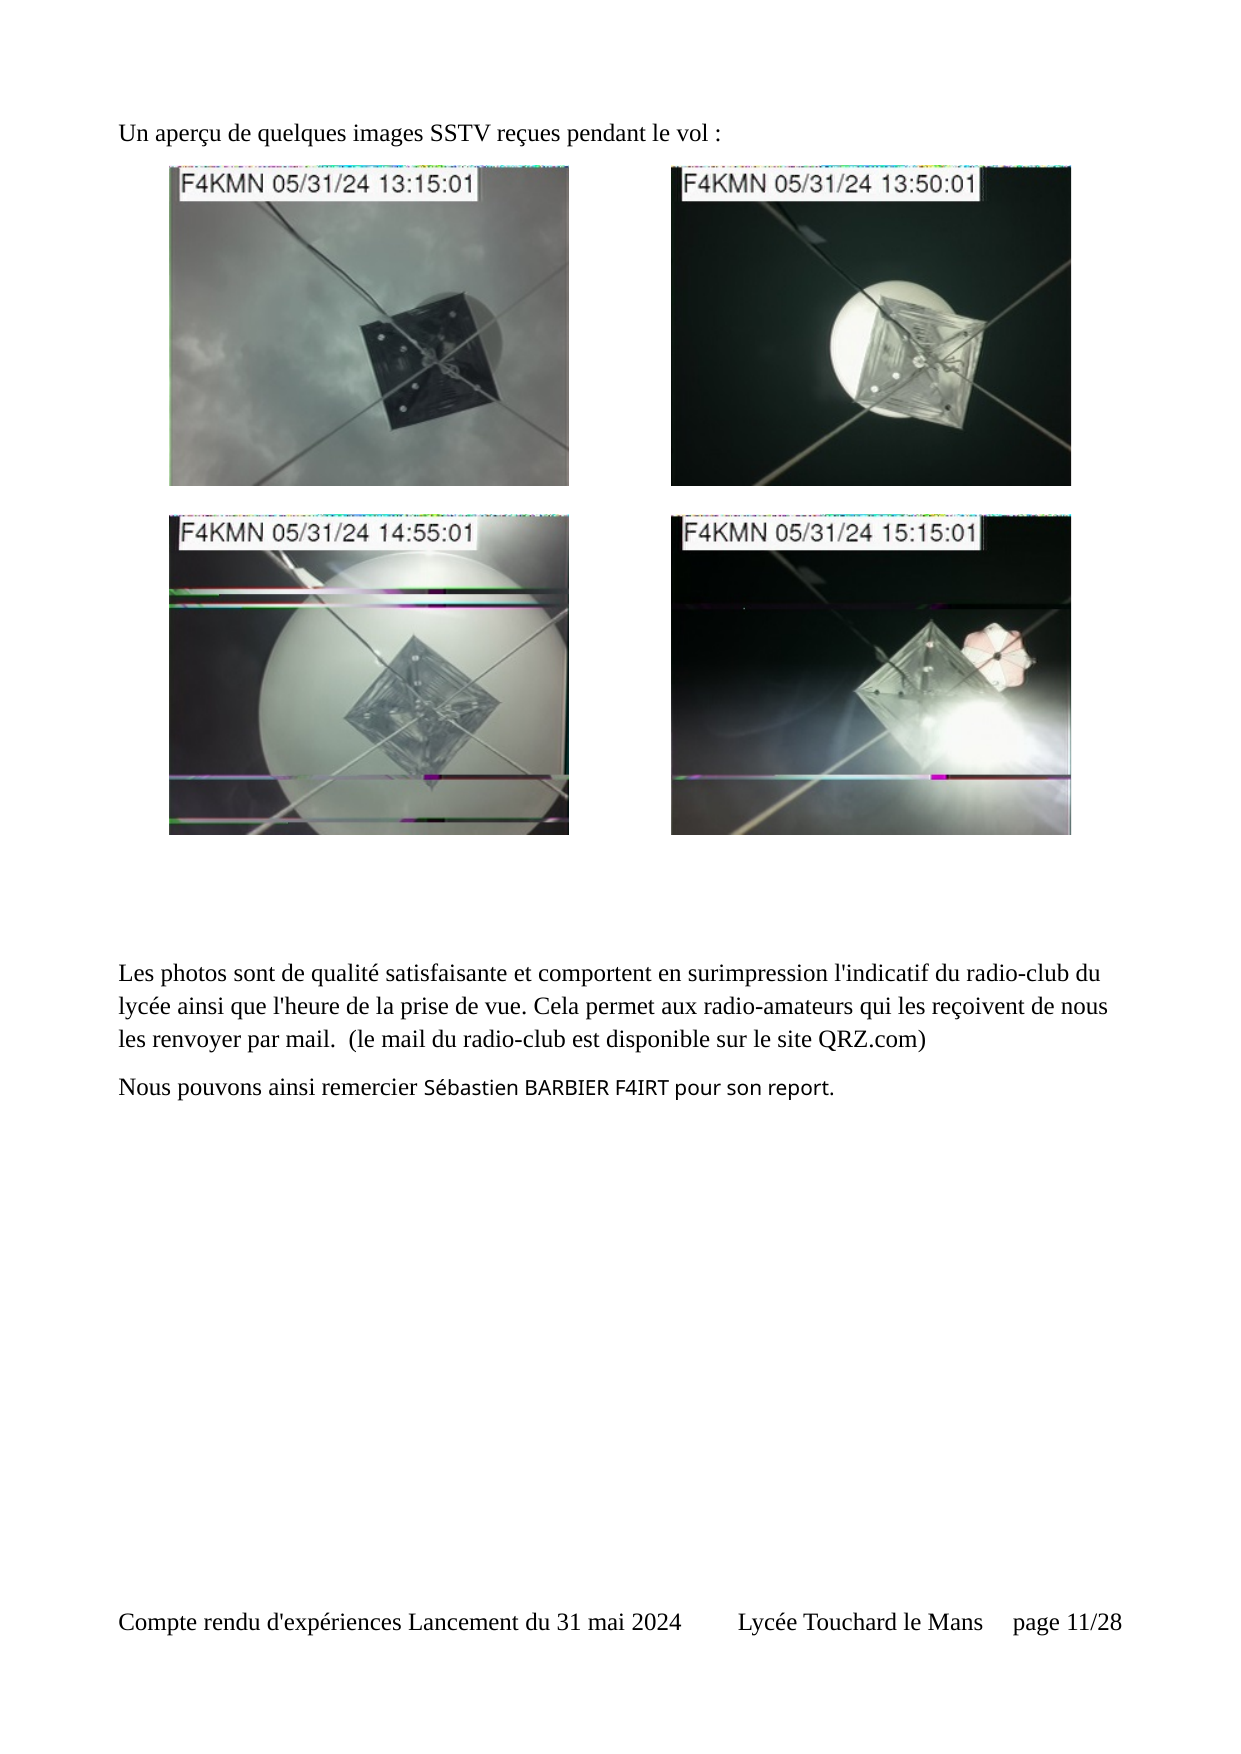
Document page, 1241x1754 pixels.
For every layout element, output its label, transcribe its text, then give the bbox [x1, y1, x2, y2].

table_cell [620, 515, 1122, 863]
picture [671, 514, 1072, 835]
text Les photos sont de qualité satisfaisante et comportent en surimpression l'indicatif du radio-club du lycée ainsi que l'heure de la prise de vue. Cela permet aux radio-amateurs qui les reçoivent de nous les renvoyer par mail. (le mail du radio-club est disponible sur le site QRZ.com) [118, 958, 1122, 1053]
table_header [118, 166, 620, 514]
table_cell [118, 515, 620, 863]
picture [671, 165, 1072, 486]
text Nous pouvons ainsi remercier Sébastien BARBIER F4IRT pour son report. [118, 1072, 1122, 1102]
picture [169, 165, 569, 486]
table_header [620, 166, 1122, 514]
text Un aperçu de quelques images SSTV reçues pendant le vol : [118, 118, 1122, 147]
picture [169, 514, 569, 835]
